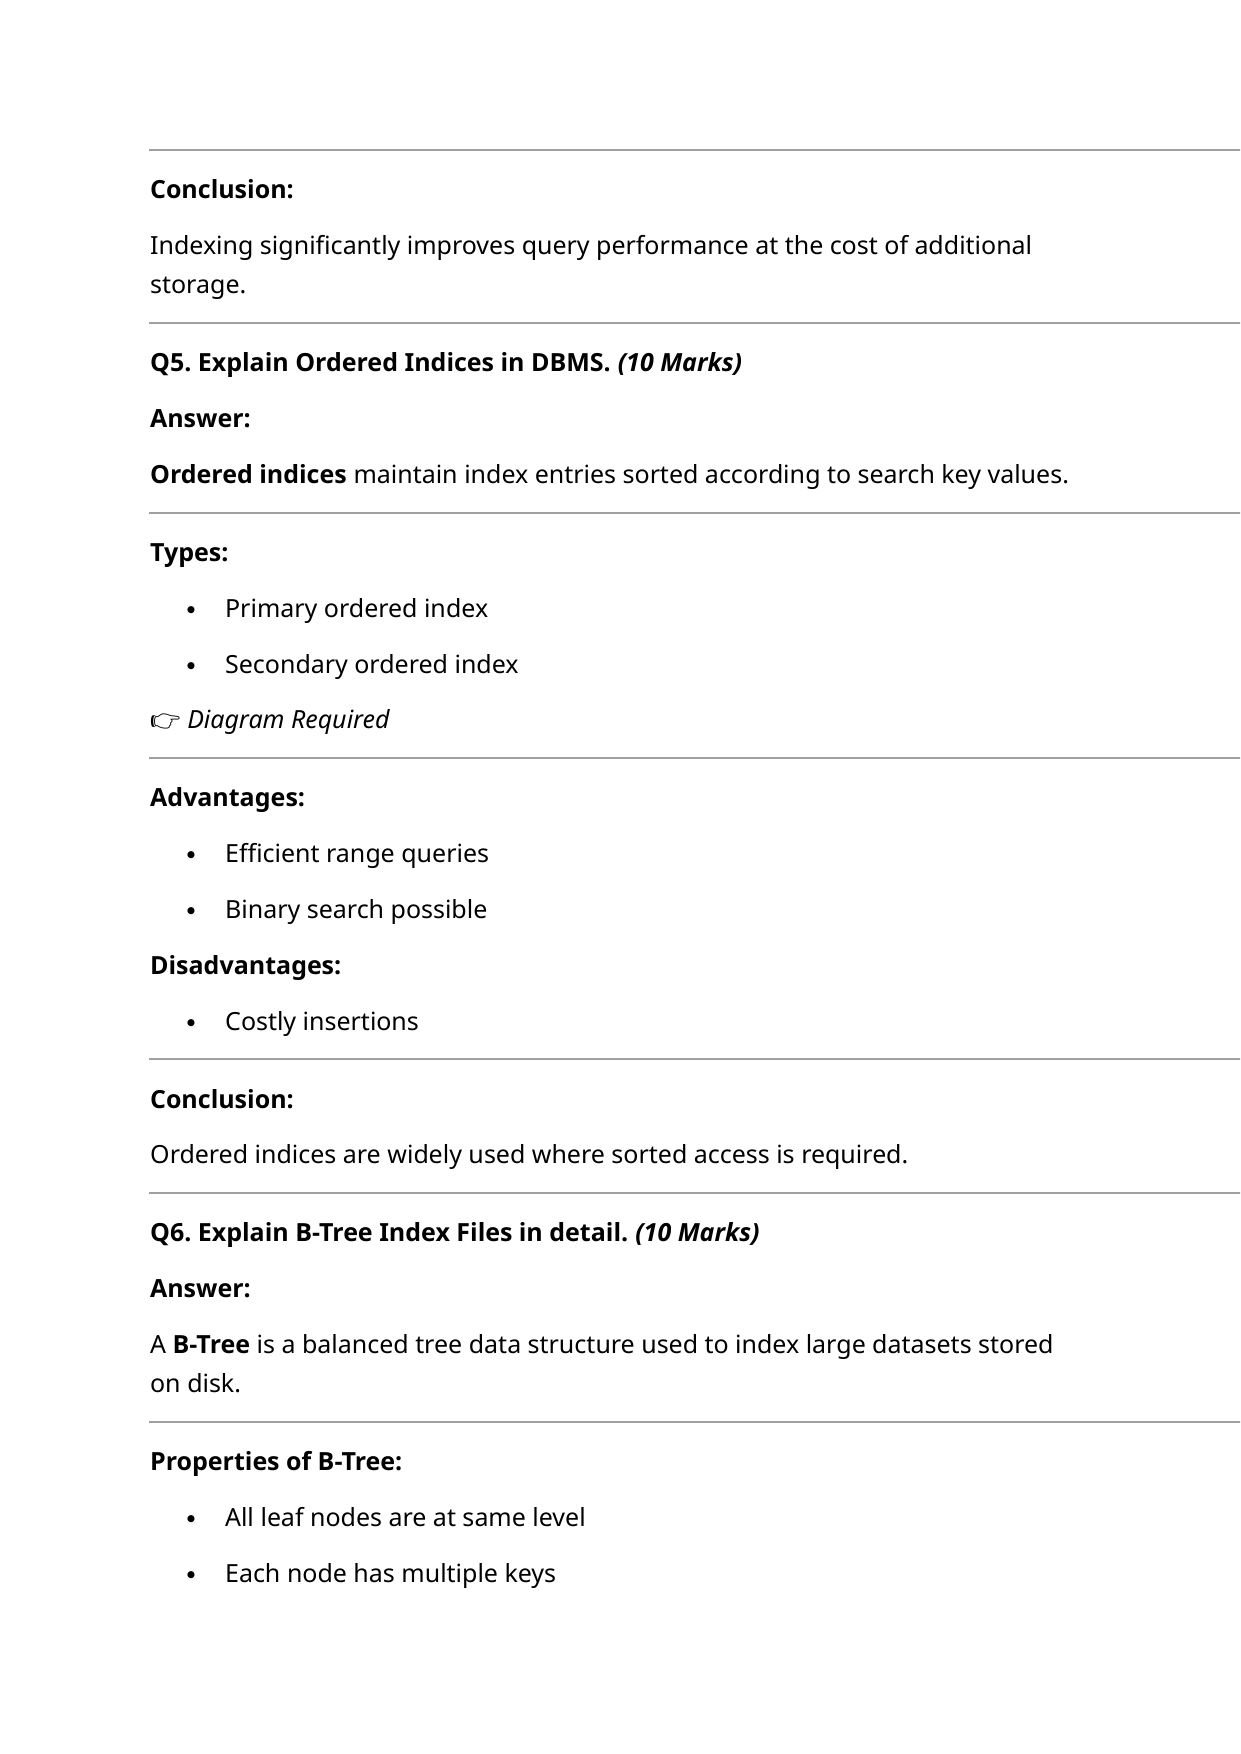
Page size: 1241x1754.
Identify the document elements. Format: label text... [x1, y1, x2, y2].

text Conclusion: [150, 1081, 1090, 1115]
text Answer: [150, 1271, 1090, 1305]
text Answer: [150, 401, 1090, 435]
text Advantages: [150, 780, 1090, 814]
list Binary search possible [187, 892, 1090, 926]
text Indexing significantly improves query performance at the cost of additional storage. [150, 228, 1090, 301]
text Disadvantages: [150, 947, 1090, 982]
text Types: [150, 534, 1090, 569]
text Conclusion: [150, 172, 1090, 206]
list Each node has multiple keys [187, 1555, 1090, 1589]
text A B-Tree is a balanced tree data structure used to index large datasets stored on disk. [150, 1327, 1090, 1400]
list Efficient range queries [187, 836, 1090, 870]
list Secondary ordered index [187, 646, 1090, 680]
list All leaf nodes are at same level [187, 1499, 1090, 1534]
text Ordered indices are widely used where sorted access is required. [150, 1137, 1090, 1171]
text Ordered indices maintain index entries sorted according to search key values. [150, 457, 1090, 491]
list Costly insertions [187, 1003, 1090, 1037]
list Primary ordered index [187, 590, 1090, 624]
text Q6. Explain B-Tree Index Files in detail. (10 Marks) [150, 1215, 1090, 1249]
text Properties of B-Tree: [150, 1444, 1090, 1478]
text Q5. Explain Ordered Indices in DBMS. (10 Marks) [150, 345, 1090, 379]
text 👉 Diagram Required [150, 702, 1090, 736]
